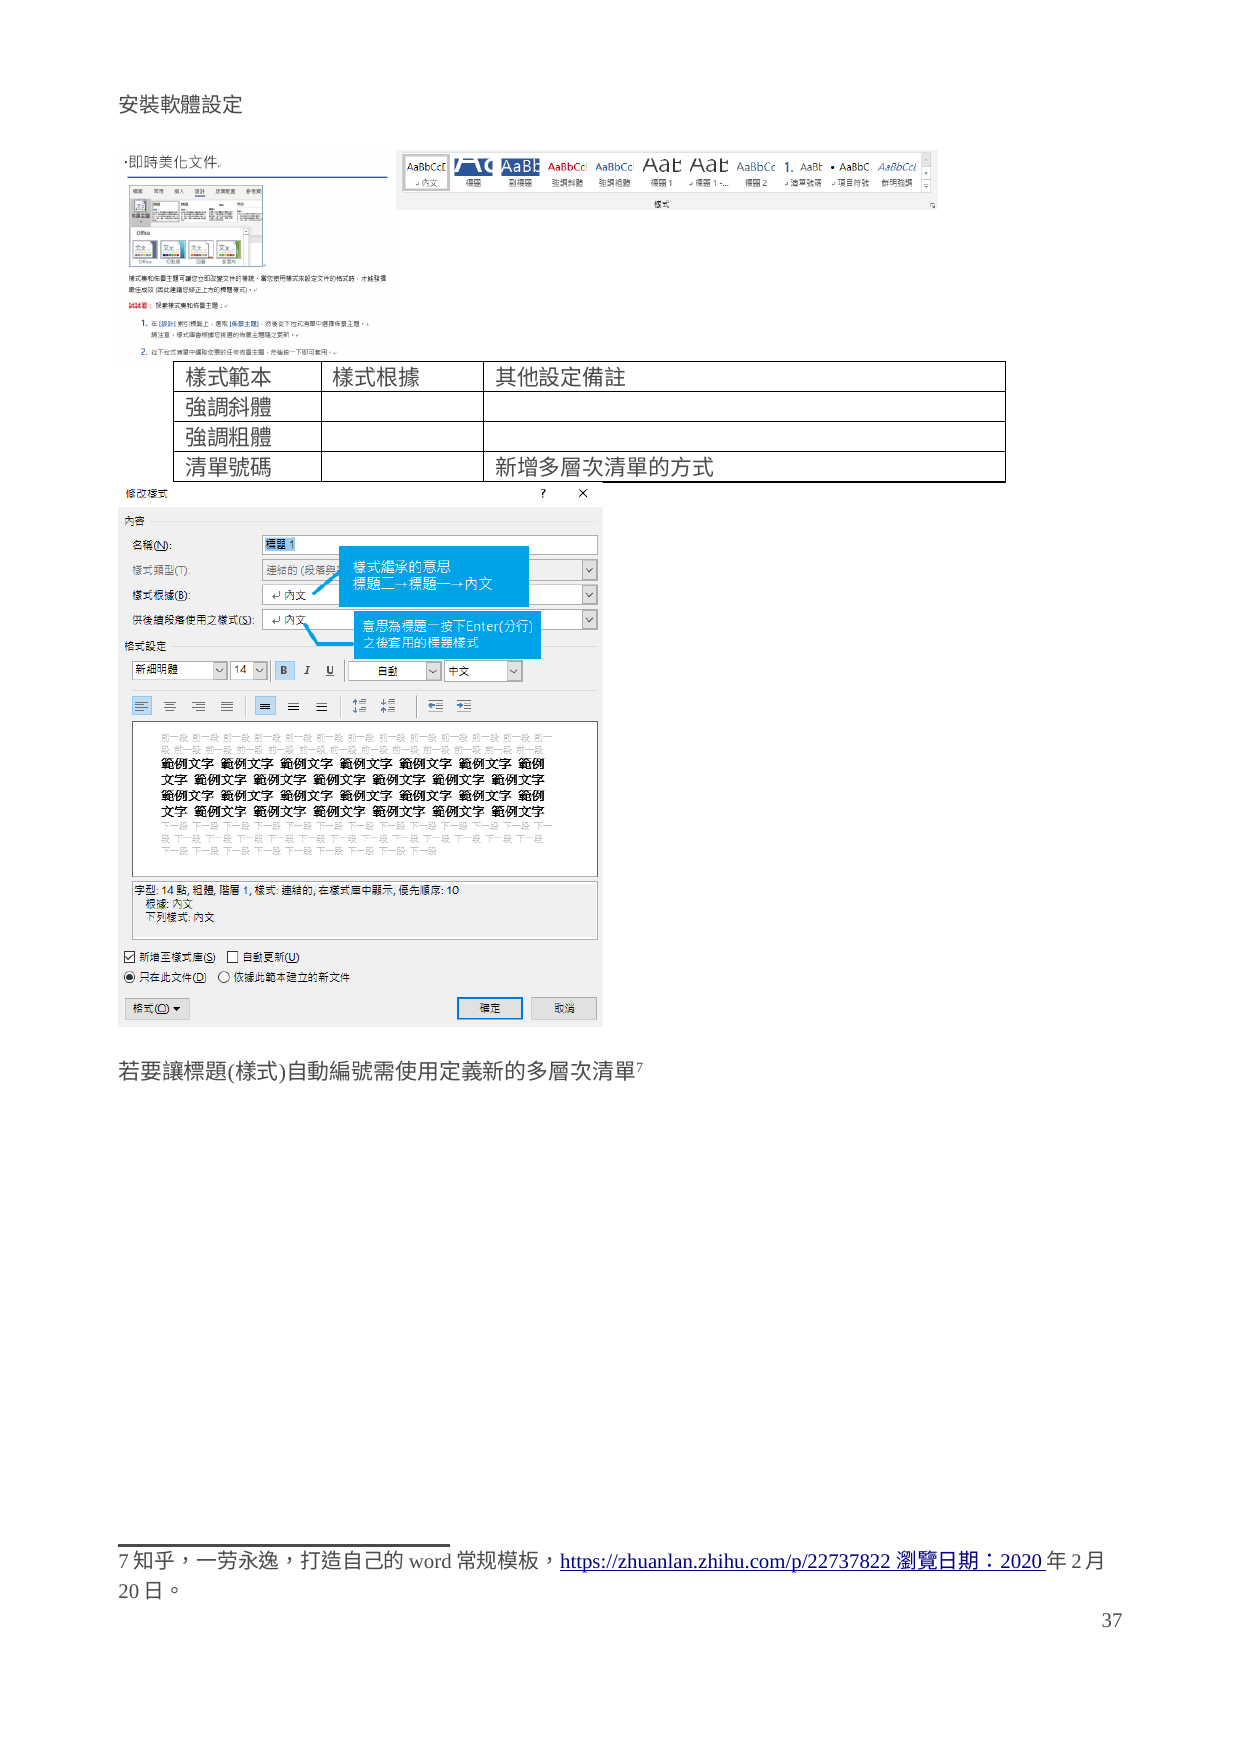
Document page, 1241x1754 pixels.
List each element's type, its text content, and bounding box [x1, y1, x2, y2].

table_header 樣式範本 [174, 362, 321, 391]
table_cell [322, 392, 483, 421]
table_cell [484, 422, 1005, 451]
text 若要讓標題(樣式)自動編號需使用定義新的多層次清單 [118, 1056, 1122, 1085]
table_header 樣式根據 [322, 362, 483, 391]
table_cell [484, 392, 1005, 421]
table_cell 強調粗體 [174, 422, 321, 451]
table_cell [322, 452, 483, 481]
text 知乎，一劳永逸，打造自己的word常规模板，https://zhuanlan.zhihu.com/p/22737822 瀏覽日期：2020年2月20日。 [118, 1546, 1122, 1604]
table_cell [322, 422, 483, 451]
table_header 其他設定備註 [484, 362, 1005, 391]
table_cell 強調斜體 [174, 392, 321, 421]
table_cell 清單號碼 [174, 452, 321, 481]
table_cell 新增多層次清單的方式 [484, 452, 1005, 481]
